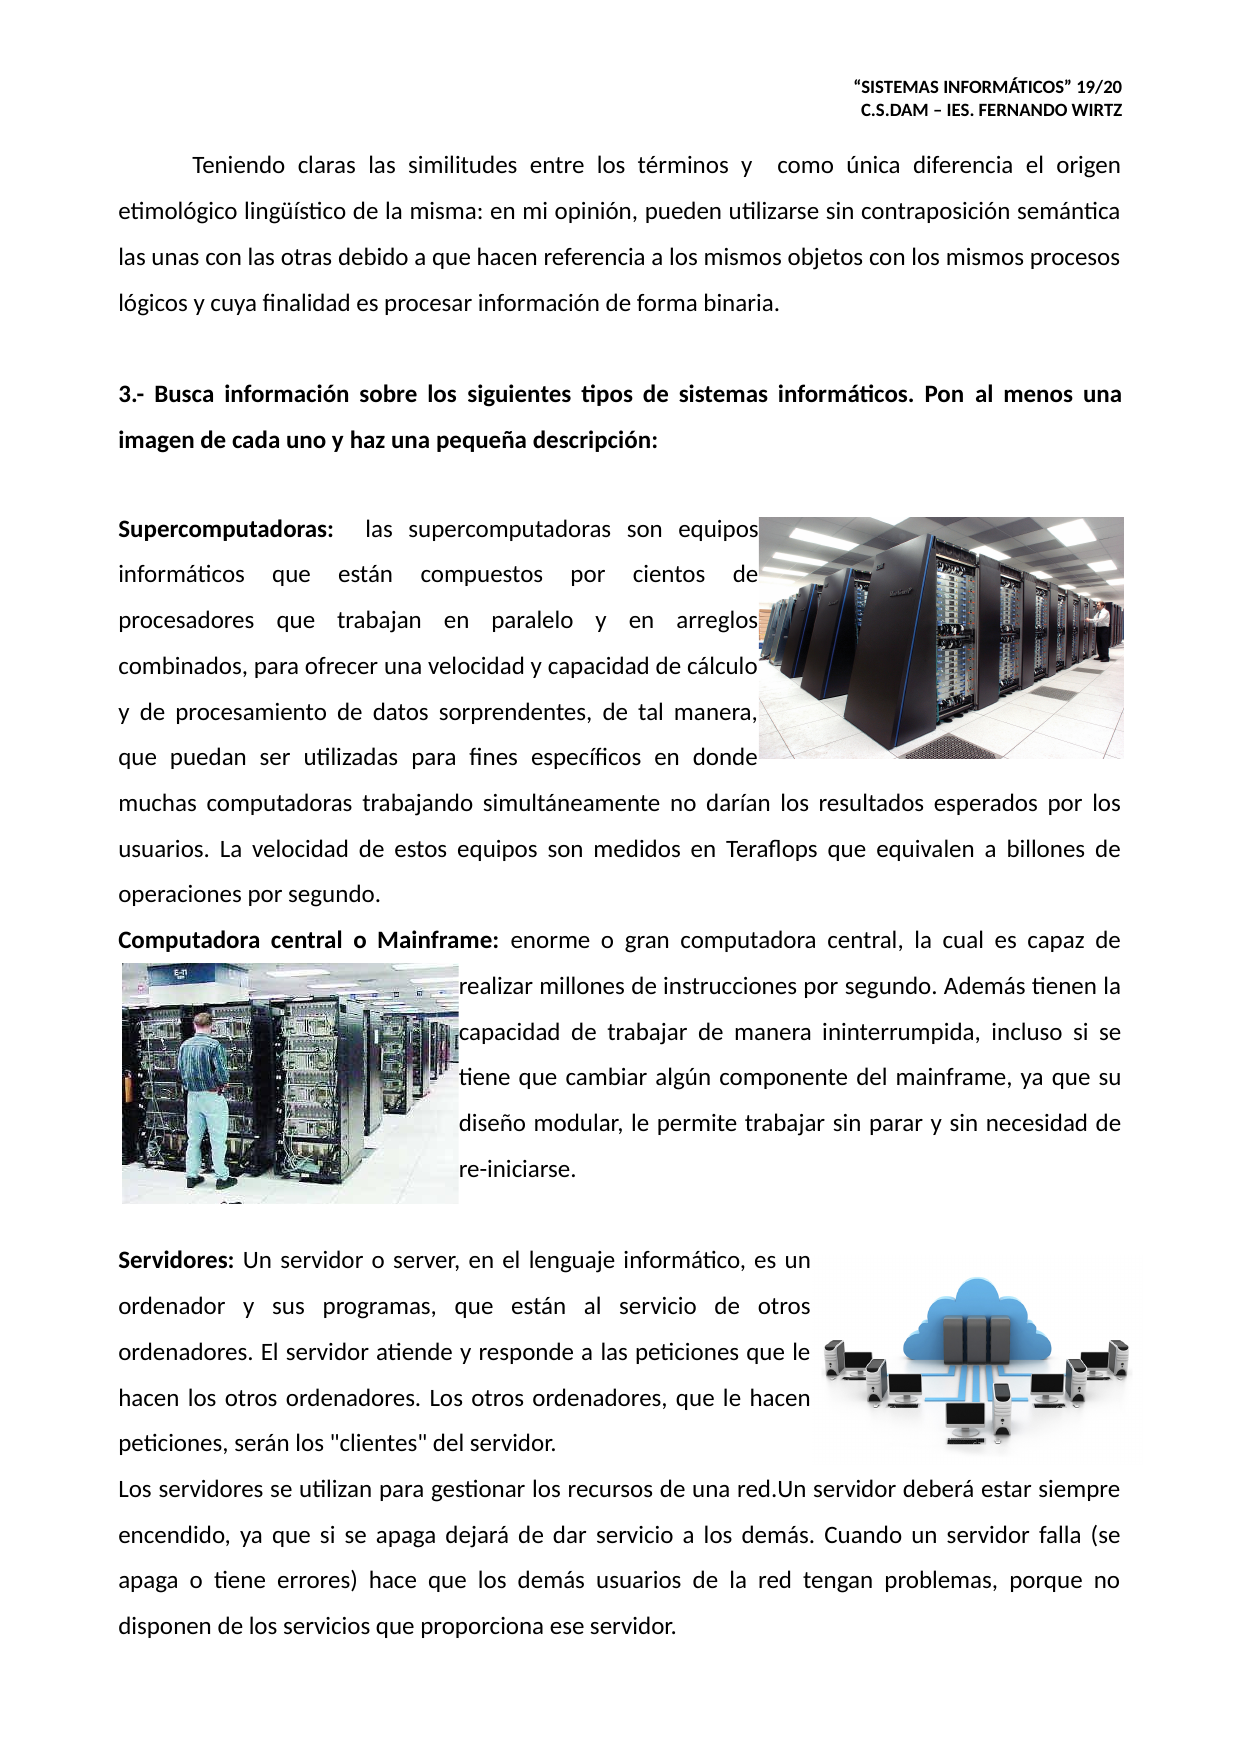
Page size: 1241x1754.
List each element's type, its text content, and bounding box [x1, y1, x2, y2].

text Servidores: Un servidor o server, en el lenguaje informático, es un ordenador y sus programas, que están al servicio de otros ordenadores. El servidor atiende y responde a las peticiones que le hacen los otros ordenadores. Los otros ordenadores, que le hacen peticiones, serán los "clientes" del servidor. [118, 1244, 1122, 1458]
text Teniendo claras las similitudes entre los términos y como única diferencia el origen etimológico lingüístico de la misma: en mi opinión, pueden utilizarse sin contraposición semántica las unas con las otras debido a que hacen referencia a los mismos objetos con los mismos procesos lógicos y cuya finalidad es procesar información de forma binaria. [118, 149, 1122, 317]
picture [122, 963, 459, 1204]
text 3.- Busca información sobre los siguientes tipos de sistemas informáticos. Pon al menos una imagen de cada uno y haz una pequeña descripción: [118, 378, 1122, 454]
picture [811, 1255, 1143, 1465]
text Los servidores se utilizan para gestionar los recursos de una red.Un servidor deberá estar siempre encendido, ya que si se apaga dejará de dar servicio a los demás. Cuando un servidor falla (se apaga o tiene errores) hace que los demás usuarios de la red tengan problemas, porque no disponen de los servicios que proporciona ese servidor. [118, 1473, 1122, 1641]
text Supercomputadoras: las supercomputadoras son equipos informáticos que están compuestos por cientos de procesadores que trabajan en paralelo y en arreglos combinados, para ofrecer una velocidad y capacidad de cálculo y de procesamiento de datos sorprendentes, de tal manera, que puedan ser utilizadas para fines específicos en donde muchas computadoras trabajando simultáneamente no darían los resultados esperados por los usuarios. La velocidad de estos equipos son medidos en Teraflops que equivalen a billones de operaciones por segundo. [118, 513, 1122, 909]
picture [758, 517, 1124, 759]
text Computadora central o Mainframe: enorme o gran computadora central, la cual es capaz de realizar millones de instrucciones por segundo. Además tienen la capacidad de trabajar de manera ininterrumpida, incluso si se tiene que cambiar algún componente del mainframe, ya que su diseño modular, le permite trabajar sin parar y sin necesidad de re-iniciarse. [118, 924, 1122, 1183]
